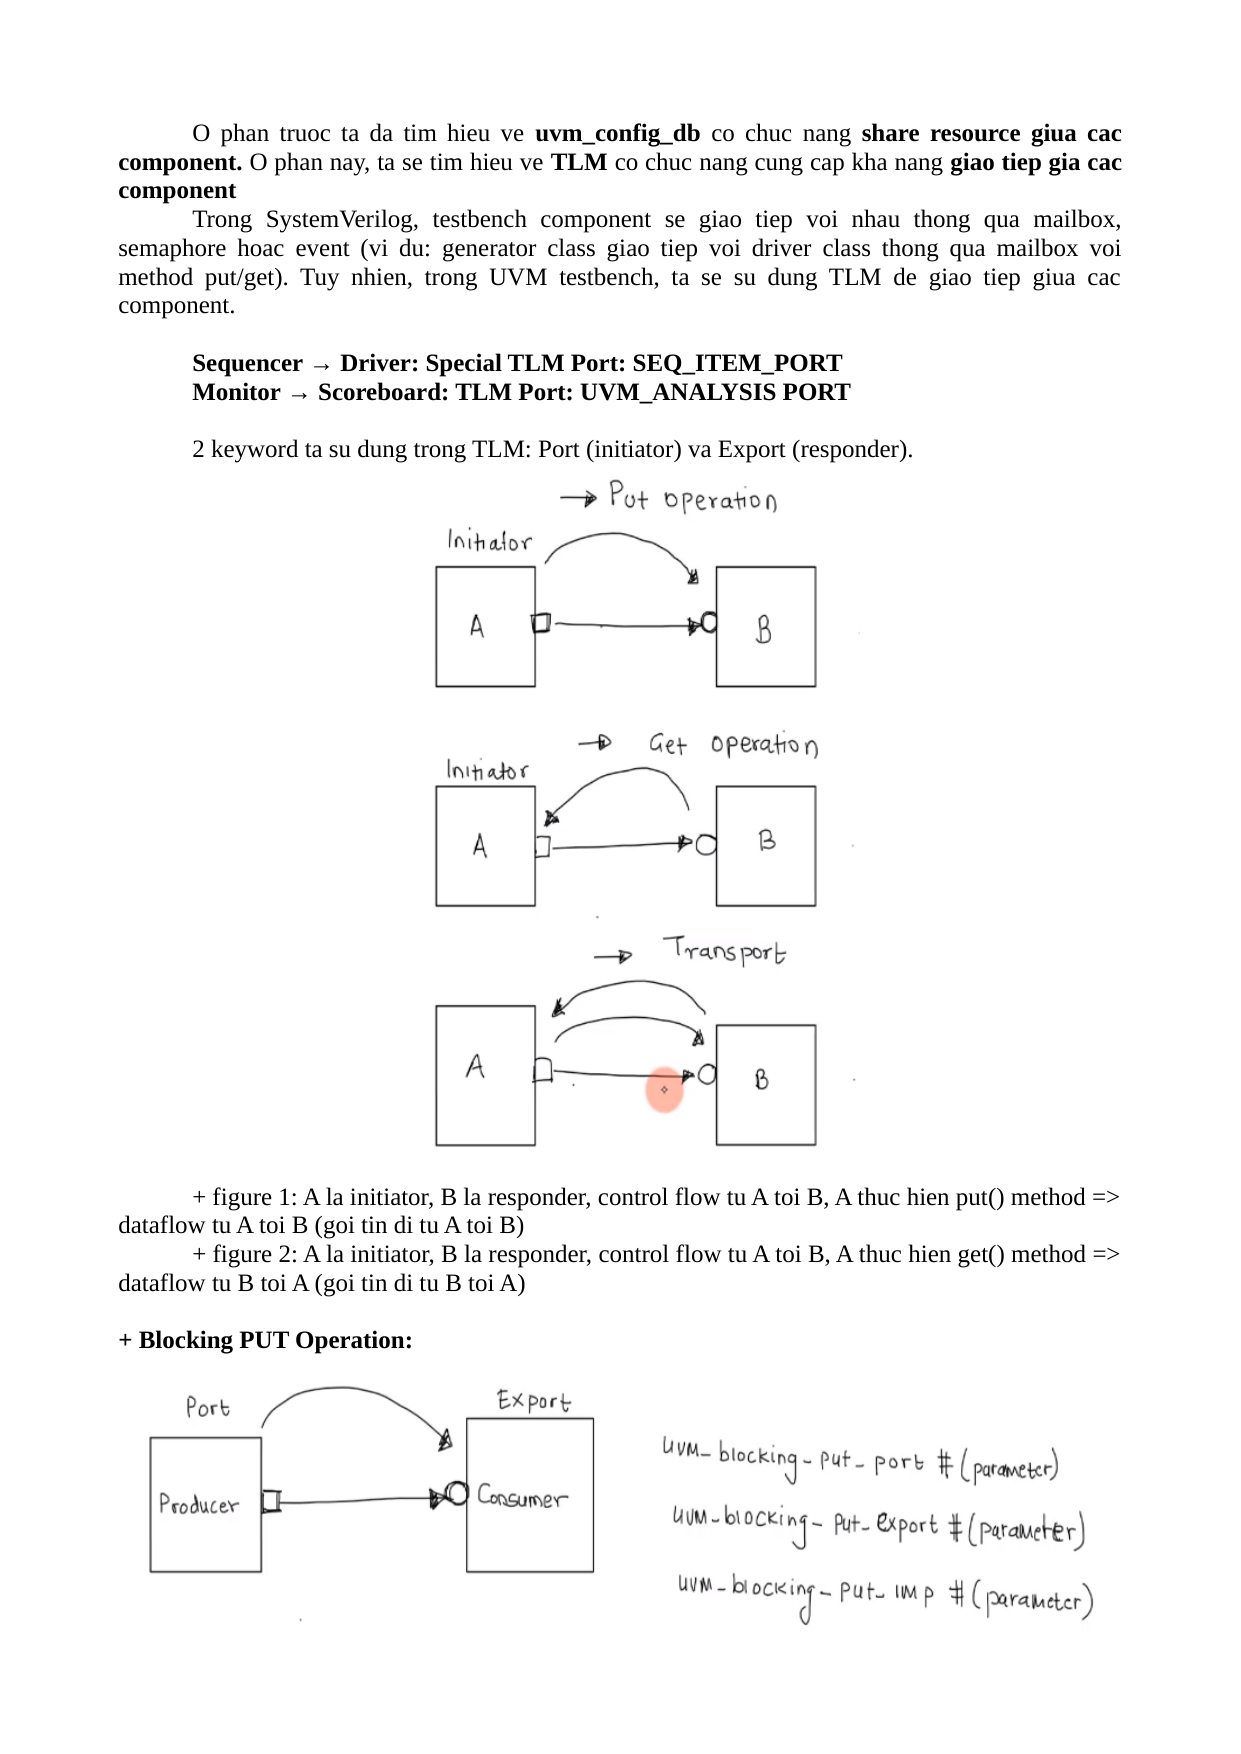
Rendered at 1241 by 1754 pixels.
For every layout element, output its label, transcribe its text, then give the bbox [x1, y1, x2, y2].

text + Blocking PUT Operation: [118, 1326, 1122, 1354]
text Trong SystemVerilog, testbench component se giao tiep voi nhau thong qua mailbox, semaphore hoac event (vi du: generator class giao tiep voi driver class thong qua mailbox voi method put/get). Tuy nhien, trong UVM testbench, ta se su dung TLM de giao tiep giua cac component. [118, 204, 1122, 319]
picture [380, 463, 860, 1169]
text + figure 1: A la initiator, B la responder, control flow tu A toi B, A thuc hien put() method => dataflow tu A toi B (goi tin di tu A toi B) [118, 1182, 1122, 1239]
text Monitor → Scoreboard: TLM Port: UVM_ANALYSIS PORT [118, 377, 1122, 406]
text 2 keyword ta su dung trong TLM: Port (initiator) va Export (responder). [118, 434, 1122, 463]
text + figure 2: A la initiator, B la responder, control flow tu A toi B, A thuc hien get() method => dataflow tu B toi A (goi tin di tu B toi A) [118, 1239, 1122, 1297]
text Sequencer → Driver: Special TLM Port: SEQ_ITEM_PORT [118, 348, 1122, 377]
text O phan truoc ta da tim hieu ve uvm_config_db co chuc nang share resource giua cac component. O phan nay, ta se tim hieu ve TLM co chuc nang cung cap kha nang giao tiep gia cac component [118, 118, 1122, 204]
picture [118, 1354, 1123, 1634]
